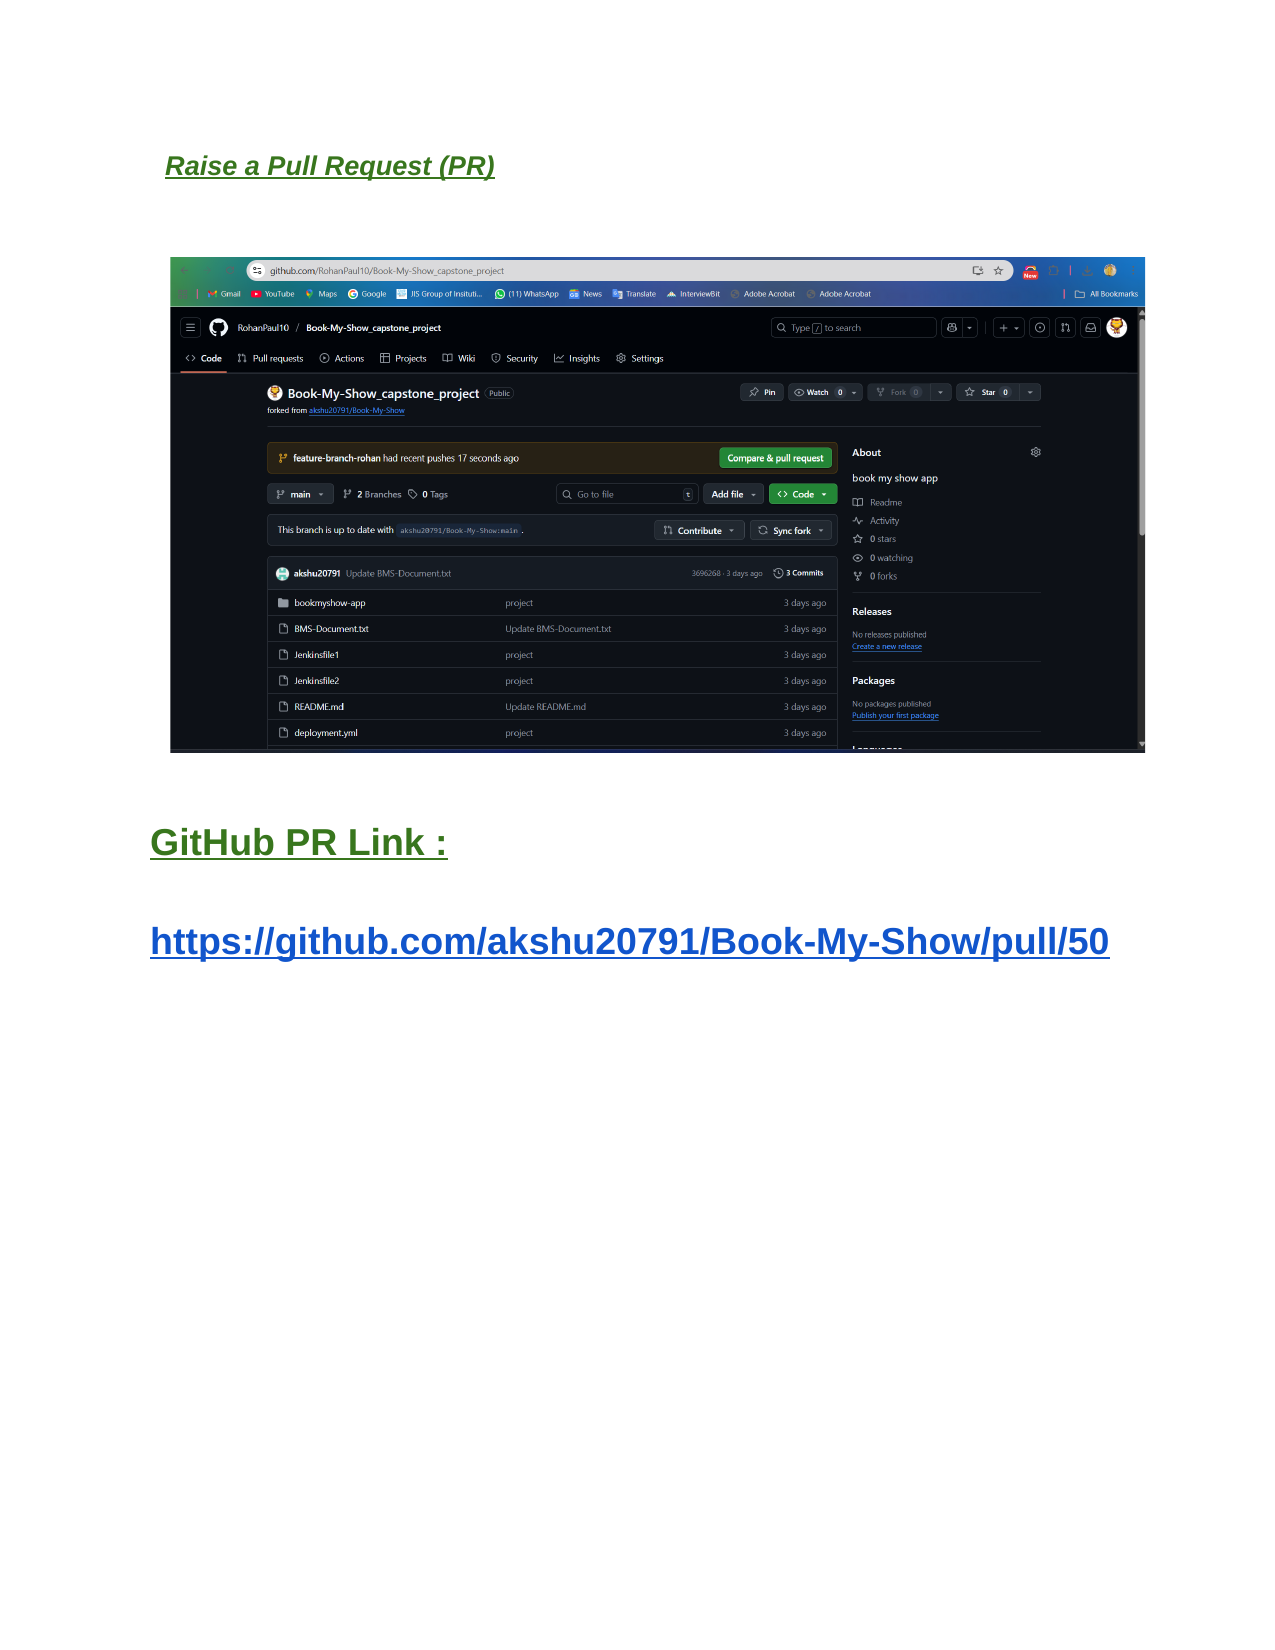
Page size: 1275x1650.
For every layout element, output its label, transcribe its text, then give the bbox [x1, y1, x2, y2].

text https://github.com/akshu20791/Book-My-Show/pull/50 [150, 919, 1125, 963]
text GitHub PR Link : [150, 820, 1125, 863]
text Raise a Pull Request (PR) [150, 150, 1125, 181]
picture [170, 257, 1146, 753]
